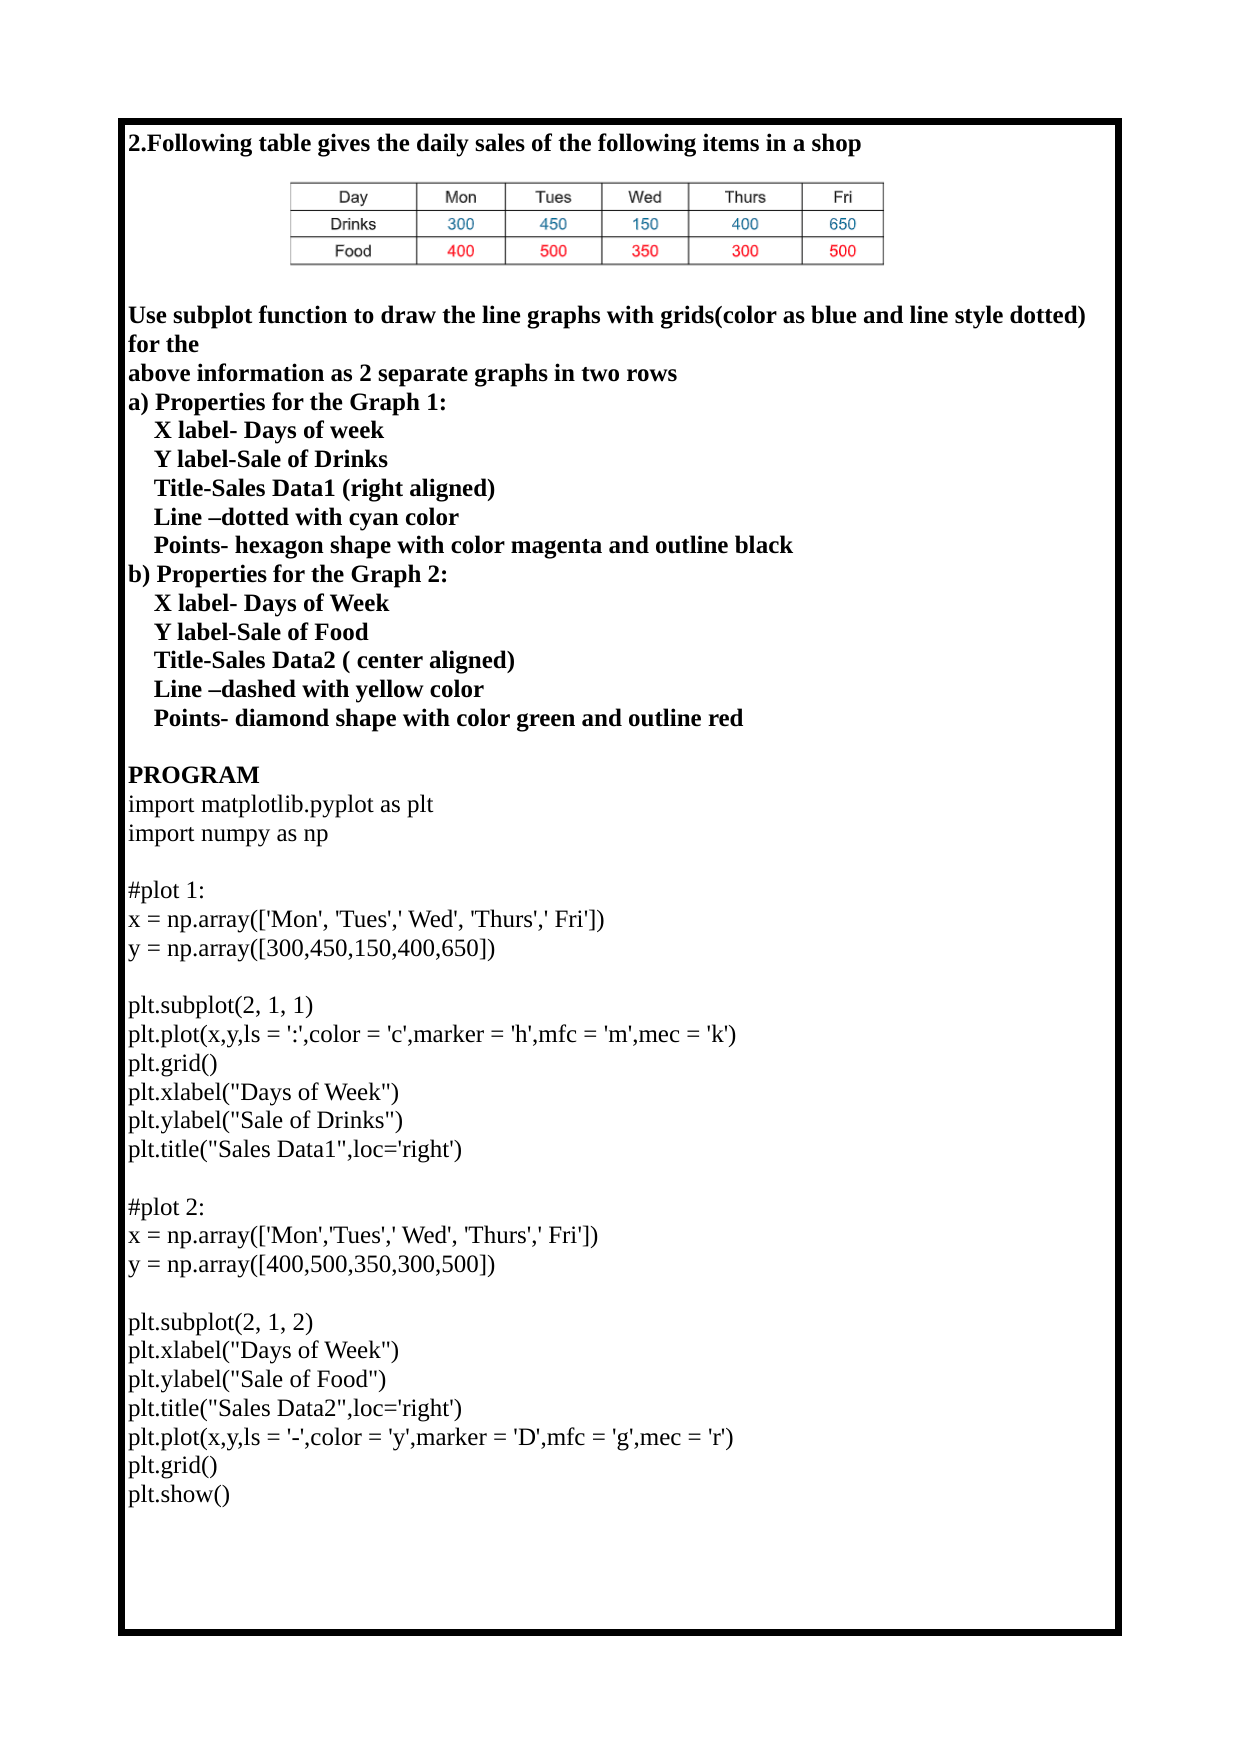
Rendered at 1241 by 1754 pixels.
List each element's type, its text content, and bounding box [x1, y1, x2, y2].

text  Points- diamond shape with color green and outline red [128, 703, 1112, 732]
text y = np.array([400,500,350,300,500]) [128, 1249, 1112, 1278]
text plt.xlabel("Days of Week") [128, 1077, 1112, 1105]
text y = np.array([300,450,150,400,650]) [128, 933, 1112, 962]
text b) Properties for the Graph 2: [128, 559, 1112, 588]
text  Line –dotted with cyan color [128, 502, 1112, 530]
text  Title-Sales Data1 (right aligned) [128, 473, 1112, 502]
text plt.title("Sales Data1",loc='right') [128, 1134, 1112, 1163]
text #plot 2: [128, 1192, 1112, 1220]
text plt.plot(x,y,ls = ':',color = 'c',marker = 'h',mfc = 'm',mec = 'k') [128, 1019, 1112, 1048]
text plt.plot(x,y,ls = '-',color = 'y',marker = 'D',mfc = 'g',mec = 'r') [128, 1422, 1112, 1450]
text plt.show() [128, 1479, 1112, 1508]
text #plot 1: [128, 875, 1112, 904]
text above information as 2 separate graphs in two rows [128, 358, 1112, 387]
text  Y label-Sale of Drinks [128, 444, 1112, 473]
text import matplotlib.pyplot as plt [128, 789, 1112, 818]
picture [290, 171, 868, 247]
text x = np.array(['Mon','Tues',' Wed', 'Thurs',' Fri']) [128, 1220, 1112, 1249]
text  Points- hexagon shape with color magenta and outline black [128, 530, 1112, 559]
text a) Properties for the Graph 1: [128, 387, 1112, 415]
text PROGRAM [128, 760, 1112, 789]
text plt.subplot(2, 1, 2) [128, 1307, 1112, 1335]
text Use subplot function to draw the line graphs with grids(color as blue and line style dotted) for the [128, 300, 1112, 358]
text plt.ylabel("Sale of Drinks") [128, 1105, 1112, 1134]
text  X label- Days of week [128, 415, 1112, 444]
text plt.ylabel("Sale of Food") [128, 1364, 1112, 1393]
text  Line –dashed with yellow color [128, 674, 1112, 703]
text plt.subplot(2, 1, 1) [128, 990, 1112, 1019]
text plt.grid() [128, 1048, 1112, 1077]
text import numpy as np [128, 818, 1112, 847]
text plt.title("Sales Data2",loc='right') [128, 1393, 1112, 1422]
text  Title-Sales Data2 ( center aligned) [128, 645, 1112, 674]
text plt.xlabel("Days of Week") [128, 1335, 1112, 1364]
text  X label- Days of Week [128, 588, 1112, 617]
text 2.Following table gives the daily sales of the following items in a shop [128, 128, 1112, 157]
text plt.grid() [128, 1450, 1112, 1479]
text x = np.array(['Mon', 'Tues',' Wed', 'Thurs',' Fri']) [128, 904, 1112, 933]
text  Y label-Sale of Food [128, 617, 1112, 645]
